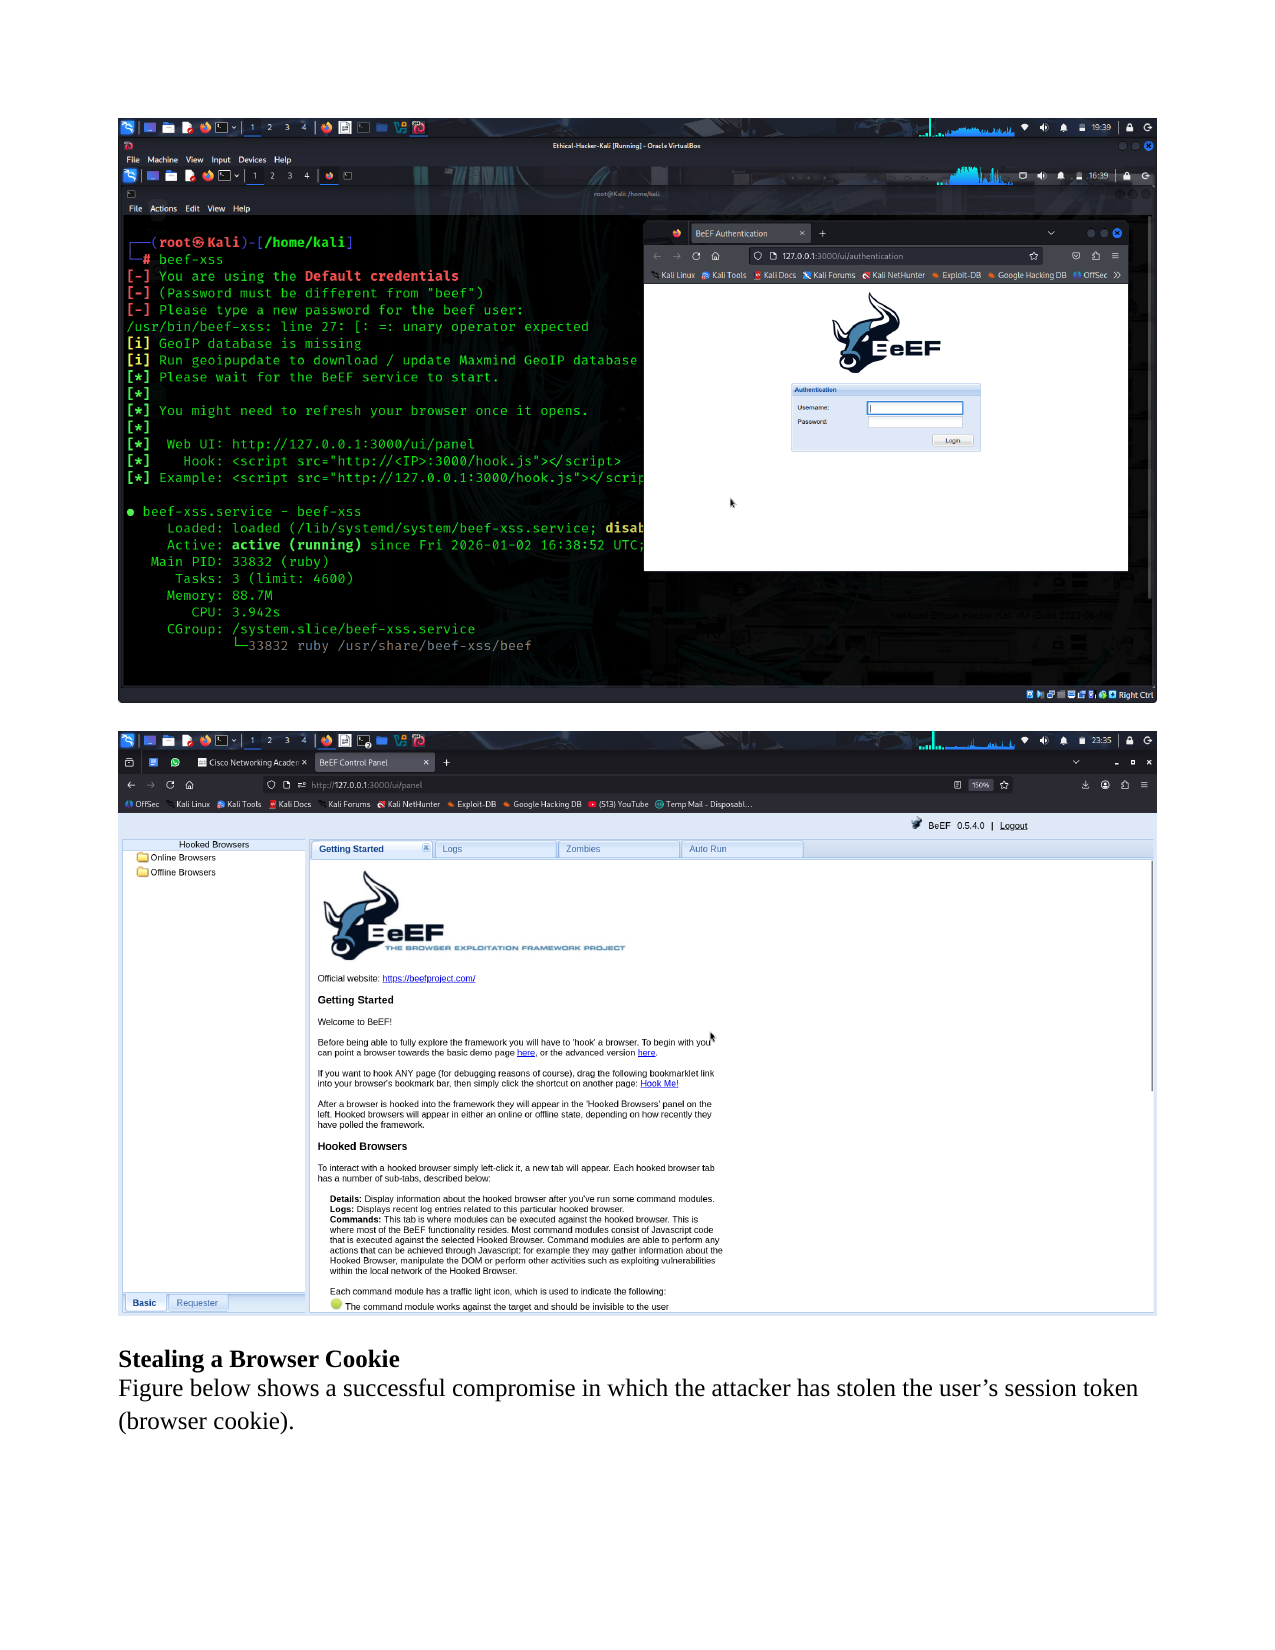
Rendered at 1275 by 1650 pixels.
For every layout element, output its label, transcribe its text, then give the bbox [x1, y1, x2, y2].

text Stealing a Browser Cookie [118, 1344, 1157, 1373]
picture [118, 118, 1157, 703]
picture [118, 731, 1157, 1316]
text Figure below shows a successful compromise in which the attacker has stolen the user’s session token (browser cookie). [118, 1373, 1157, 1435]
